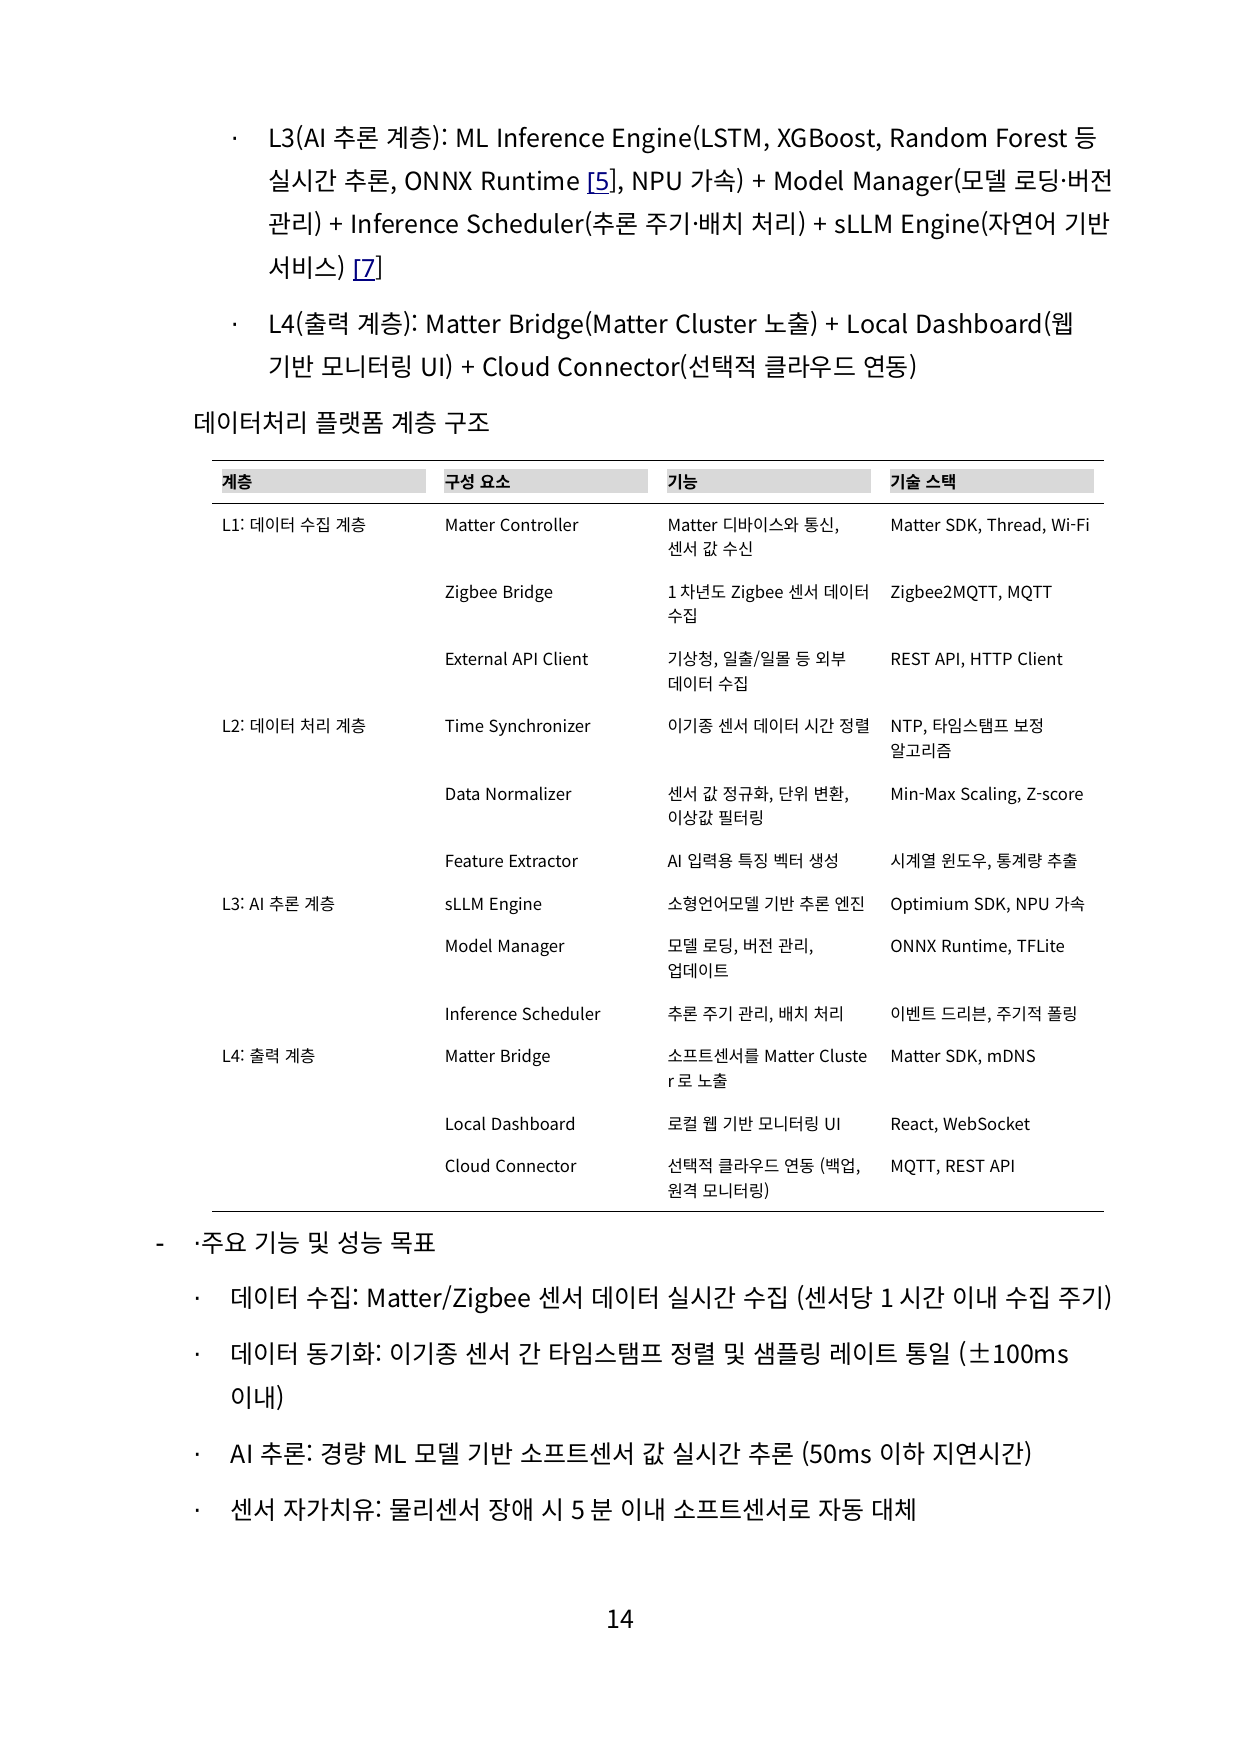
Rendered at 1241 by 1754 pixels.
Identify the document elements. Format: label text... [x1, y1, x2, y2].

table_cell [212, 637, 435, 704]
table_header 기능 [658, 461, 881, 503]
table_cell [212, 924, 435, 991]
table_cell [212, 771, 435, 838]
table_cell Matter Controller [435, 504, 658, 570]
table_cell L1: 데이터 수집 계층 [212, 504, 435, 570]
list 센서 자가치유: 물리센서 장애 시 5분 이내 소프트센서로 자동 대체 [193, 1490, 1122, 1526]
table_cell sLLM Engine [435, 881, 658, 924]
table_cell Cloud Connector [435, 1144, 658, 1211]
table_cell 기상청, 일출/일몰 등 외부 데이터 수집 [658, 637, 881, 704]
table_cell 모델 로딩, 버전 관리, 업데이트 [658, 924, 881, 991]
table_header 기술 스택 [881, 461, 1103, 503]
table_cell NTP, 타임스탬프 보정 알고리즘 [881, 704, 1103, 771]
table_cell 선택적 클라우드 연동 (백업, 원격 모니터링) [658, 1144, 881, 1211]
table_cell L2: 데이터 처리 계층 [212, 704, 435, 771]
table_cell 이벤트 드리븐, 주기적 폴링 [881, 991, 1103, 1034]
list L3(AI 추론 계층): ML Inference Engine(LSTM, XGBoost, Random Forest 등 실시간 추론, ONNX Runtime [5], NPU 가속) + Model Manager(모델 로딩·버전 관리) + Inference Scheduler(추론 주기·배치 처리) + sLLM Engine(자연어 기반 서비스) [7] [231, 118, 1122, 285]
table_cell Min-Max Scaling, Z-score [881, 771, 1103, 838]
table_cell [212, 1144, 435, 1211]
table_cell Time Synchronizer [435, 704, 658, 771]
table_cell Zigbee Bridge [435, 570, 658, 637]
table_cell [212, 838, 435, 881]
table_cell ONNX Runtime, TFLite [881, 924, 1103, 991]
table_cell [212, 1101, 435, 1144]
table_cell Optimium SDK, NPU 가속 [881, 881, 1103, 924]
table_cell MQTT, REST API [881, 1144, 1103, 1211]
table_cell REST API, HTTP Client [881, 637, 1103, 704]
table_cell Inference Scheduler [435, 991, 658, 1034]
list L4(출력 계층): Matter Bridge(Matter Cluster 노출) + Local Dashboard(웹 기반 모니터링 UI) + Cloud Connector(선택적 클라우드 연동) [231, 304, 1122, 384]
table_cell Matter 디바이스와 통신, 센서 값 수신 [658, 504, 881, 570]
table_cell Model Manager [435, 924, 658, 991]
list 데이터처리 플랫폼 계층 구조 [156, 404, 1122, 440]
table_cell [212, 570, 435, 637]
list 데이터 동기화: 이기종 센서 간 타임스탬프 정렬 및 샘플링 레이트 통일 (±100ms 이내) [193, 1335, 1122, 1414]
table_cell Data Normalizer [435, 771, 658, 838]
table_cell [212, 991, 435, 1034]
table_cell Matter Bridge [435, 1034, 658, 1101]
table_cell 소형언어모델 기반 추론 엔진 [658, 881, 881, 924]
table_cell 센서 값 정규화, 단위 변환, 이상값 필터링 [658, 771, 881, 838]
table_cell React, WebSocket [881, 1101, 1103, 1144]
table_header 계층 [212, 461, 435, 503]
table_cell Matter SDK, mDNS [881, 1034, 1103, 1101]
list AI 추론: 경량 ML 모델 기반 소프트센서 값 실시간 추론 (50ms 이하 지연시간) [193, 1434, 1122, 1471]
table_cell AI 입력용 특징 벡터 생성 [658, 838, 881, 881]
table_cell 로컬 웹 기반 모니터링 UI [658, 1101, 881, 1144]
table_cell 이기종 센서 데이터 시간 정렬 [658, 704, 881, 771]
table_cell L4: 출력 계층 [212, 1034, 435, 1101]
table_cell 1차년도 Zigbee 센서 데이터 수집 [658, 570, 881, 637]
table_cell 소프트센서를 Matter Cluster로 노출 [658, 1034, 881, 1101]
table_cell Matter SDK, Thread, Wi-Fi [881, 504, 1103, 570]
table_cell L3: AI 추론 계층 [212, 881, 435, 924]
table_cell 시계열 윈도우, 통계량 추출 [881, 838, 1103, 881]
table_cell External API Client [435, 637, 658, 704]
table_cell 추론 주기 관리, 배치 처리 [658, 991, 881, 1034]
list 데이터 수집: Matter/Zigbee 센서 데이터 실시간 수집 (센서당 1시간 이내 수집 주기) [193, 1279, 1122, 1315]
table_header 구성 요소 [435, 461, 658, 503]
table_cell Feature Extractor [435, 838, 658, 881]
table_cell Local Dashboard [435, 1101, 658, 1144]
list ⋅주요 기능 및 성능 목표 [156, 1223, 1122, 1259]
table_cell Zigbee2MQTT, MQTT [881, 570, 1103, 637]
